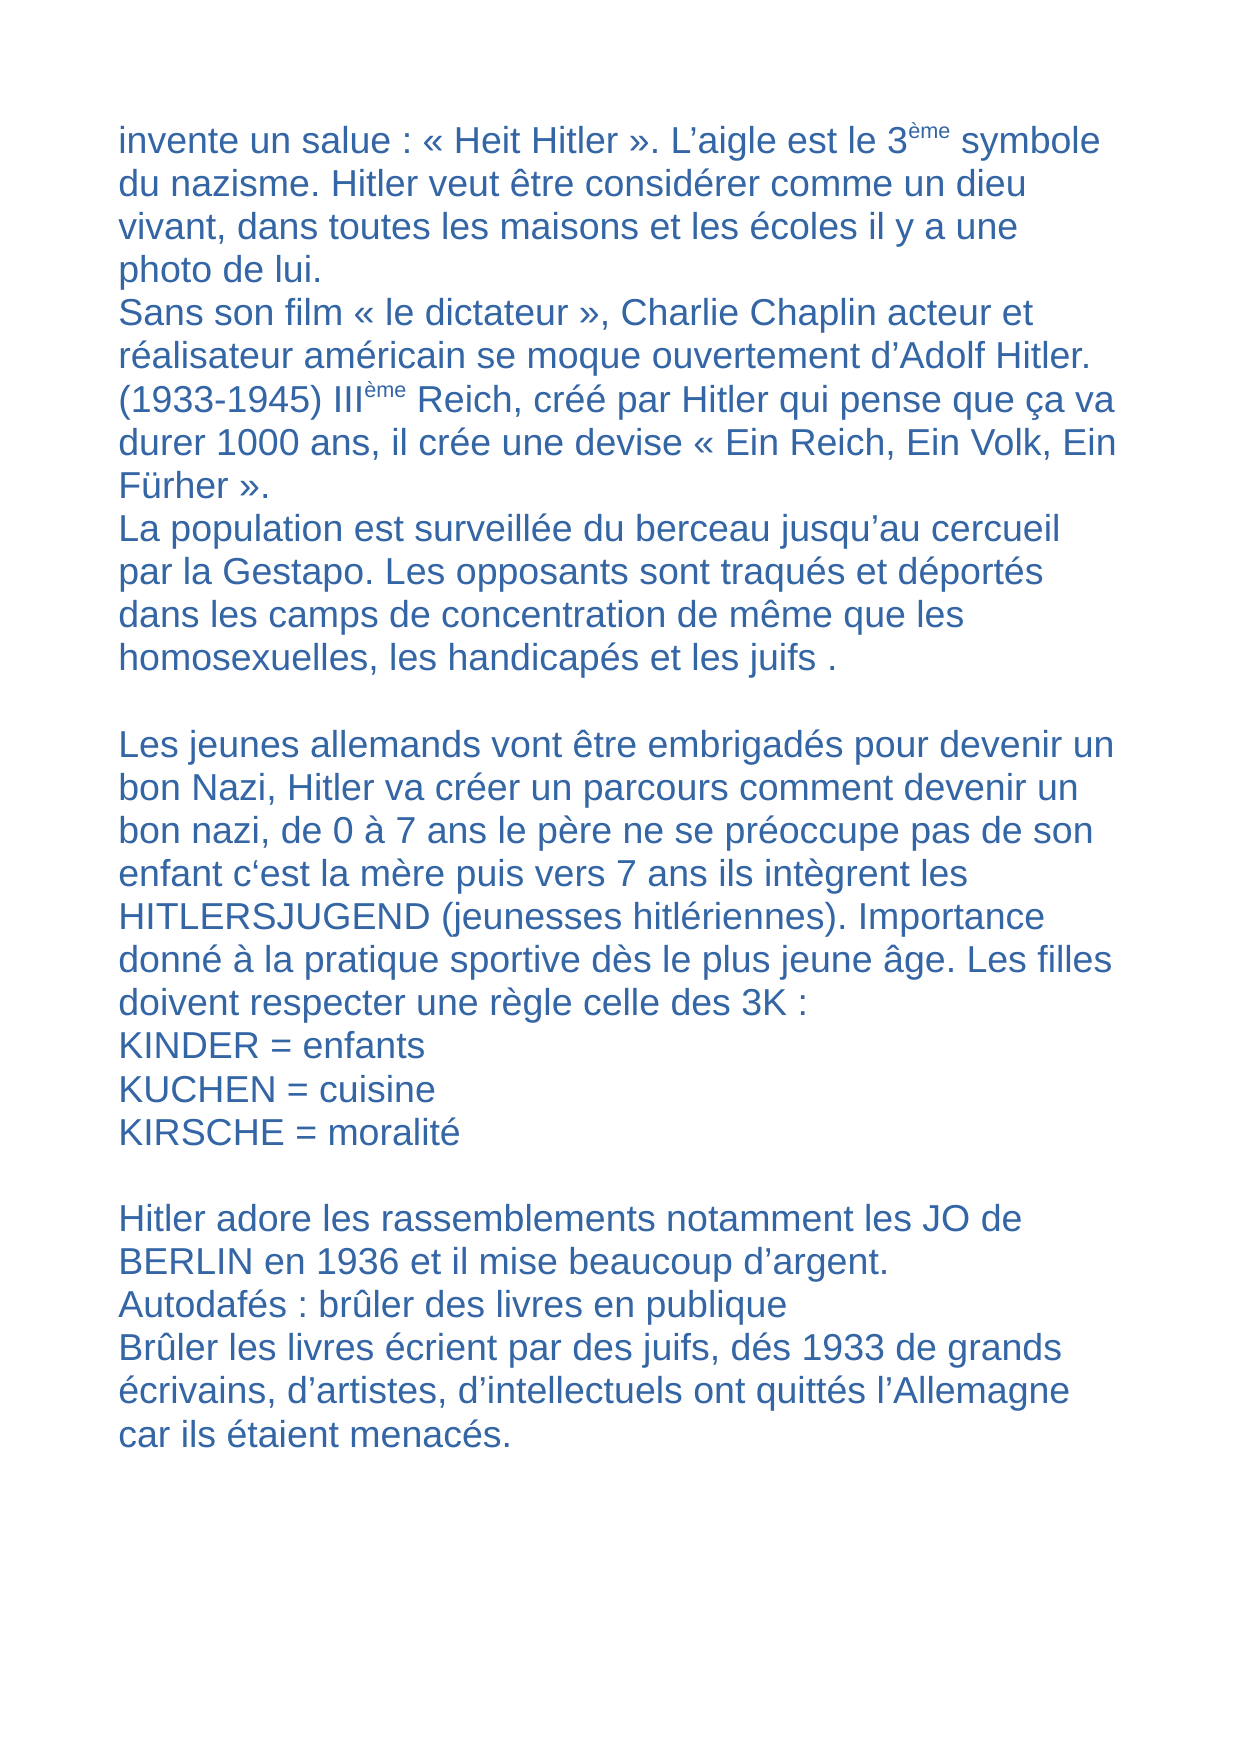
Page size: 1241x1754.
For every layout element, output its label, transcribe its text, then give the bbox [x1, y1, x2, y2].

text Autodafés : brûler des livres en publique [118, 1282, 1122, 1326]
text KUCHEN = cuisine [118, 1067, 1122, 1110]
text Sans son film « le dictateur », Charlie Chaplin acteur et réalisateur américain se moque ouvertement d’Adolf Hitler. [118, 291, 1122, 377]
text Hitler adore les rassemblements notamment les JO de BERLIN en 1936 et il mise beaucoup d’argent. [118, 1196, 1122, 1282]
text La population est surveillée du berceau jusqu’au cercueil par la Gestapo. Les opposants sont traqués et déportés dans les camps de concentration de même que les homosexuelles, les handicapés et les juifs . [118, 506, 1122, 679]
text invente un salue : « Heit Hitler ». L’aigle est le 3ème symbole du nazisme. Hitler veut être considérer comme un dieu vivant, dans toutes les maisons et les écoles il y a une photo de lui. [118, 118, 1122, 291]
text (1933-1945) IIIème Reich, créé par Hitler qui pense que ça va durer 1000 ans, il crée une devise « Ein Reich, Ein Volk, Ein Fürher ». [118, 377, 1122, 506]
text Les jeunes allemands vont être embrigadés pour devenir un bon Nazi, Hitler va créer un parcours comment devenir un bon nazi, de 0 à 7 ans le père ne se préoccupe pas de son enfant c‘est la mère puis vers 7 ans ils intègrent les HITLERSJUGEND (jeunesses hitlériennes). Importance donné à la pratique sportive dès le plus jeune âge. Les filles doivent respecter une règle celle des 3K : [118, 722, 1122, 1024]
text KIRSCHE = moralité [118, 1110, 1122, 1153]
text Brûler les livres écrient par des juifs, dés 1933 de grands écrivains, d’artistes, d’intellectuels ont quittés l’Allemagne car ils étaient menacés. [118, 1326, 1122, 1455]
text KINDER = enfants [118, 1024, 1122, 1067]
